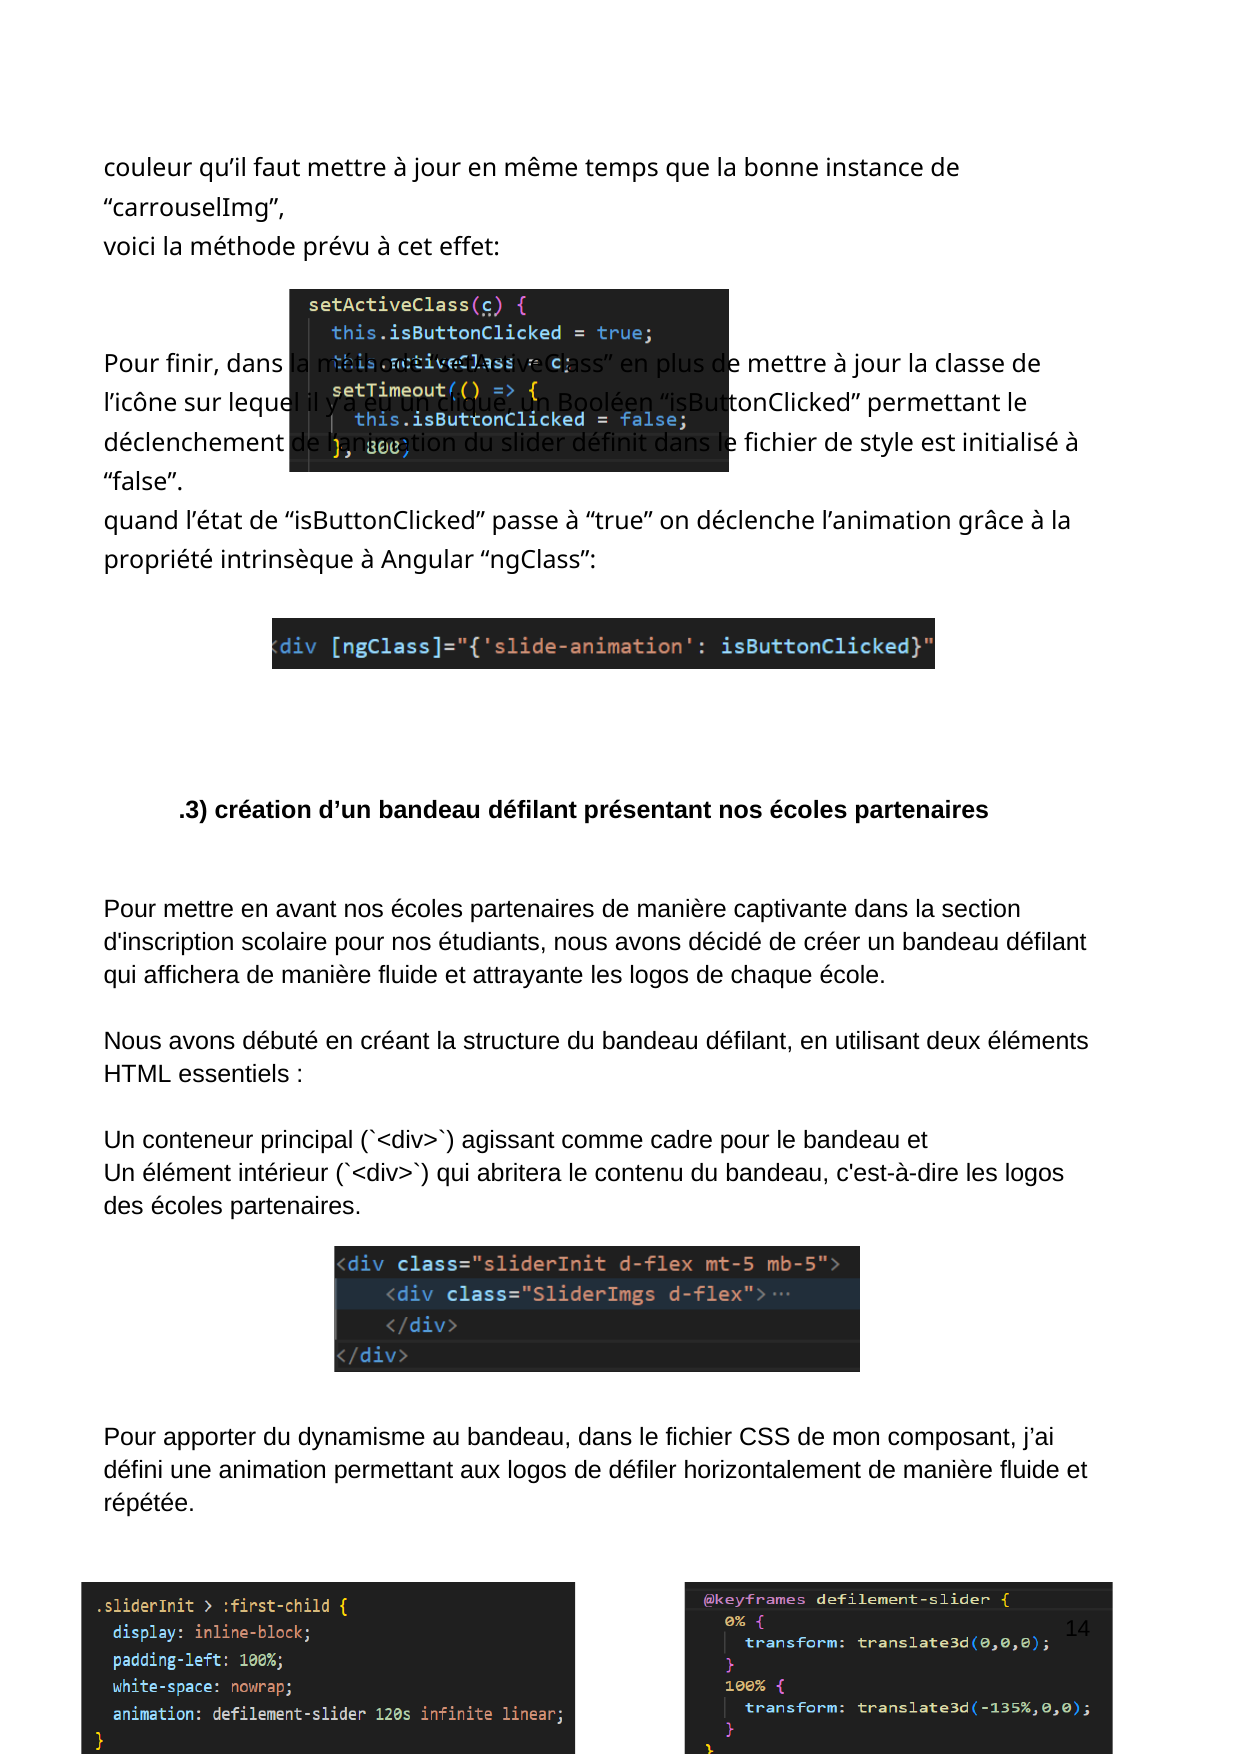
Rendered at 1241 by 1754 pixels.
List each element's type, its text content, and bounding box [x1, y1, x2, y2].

text Un élément intérieur (`<div>`) qui abritera le contenu du bandeau, c'est-à-dire les logos des écoles partenaires. [103, 1158, 1090, 1219]
text .3) création d’un bandeau défilant présentant nos écoles partenaires [103, 794, 1090, 823]
picture [684, 1582, 1113, 1754]
picture [81, 1582, 576, 1754]
picture [289, 289, 729, 346]
text couleur qu’il faut mettre à jour en même temps que la bonne instance de “carrouselImg”, [103, 150, 1090, 223]
text Nous avons débuté en créant la structure du bandeau défilant, en utilisant deux éléments HTML essentiels : [103, 1026, 1090, 1087]
text Pour apporter du dynamisme au bandeau, dans le fichier CSS de mon composant, j’ai défini une animation permettant aux logos de défiler horizontalement de manière fluide et répétée. [103, 1422, 1090, 1517]
text Un conteneur principal (`<div>`) agissant comme cadre pour le bandeau et [103, 1125, 1090, 1153]
picture [272, 618, 935, 669]
picture [334, 1246, 860, 1372]
text voici la méthode prévu à cet effet: [103, 228, 1090, 262]
text quand l’état de “isButtonClicked” passe à “true” on déclenche l’animation grâce à la propriété intrinsèque à Angular “ngClass”: [103, 502, 1090, 576]
text Pour finir, dans la méthode “setActiveClass” en plus de mettre à jour la classe de l’icône sur lequel il y’a eu un clique, un Booléen “isButtonClicked” permettant le déclenchement de l’animation du slider définit dans le fichier de style est initialisé à “false”. [103, 346, 1090, 497]
text Pour mettre en avant nos écoles partenaires de manière captivante dans la section d'inscription scolaire pour nos étudiants, nous avons décidé de créer un bandeau défilant qui affichera de manière fluide et attrayante les logos de chaque école. [103, 894, 1090, 988]
